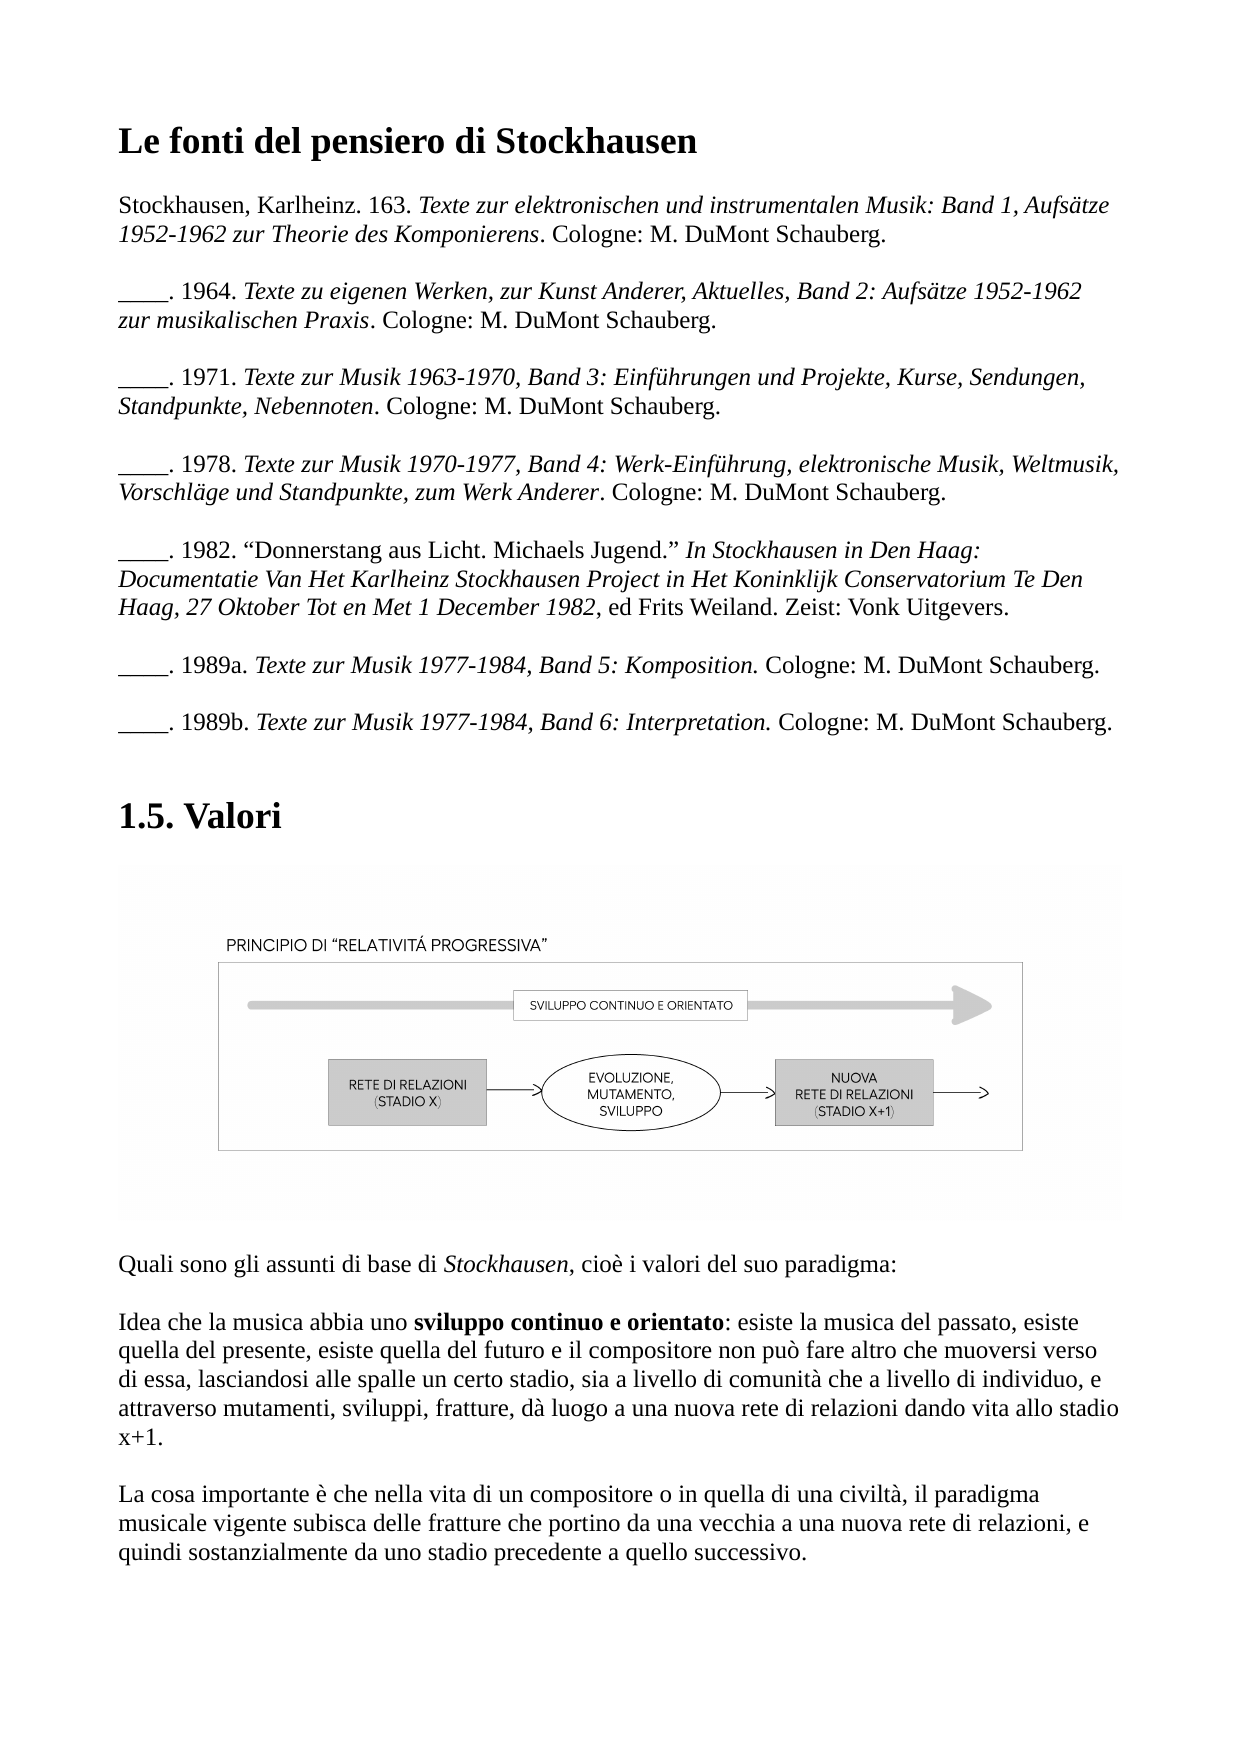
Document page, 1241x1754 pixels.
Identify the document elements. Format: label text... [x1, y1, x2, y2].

text ____. 1971. Texte zur Musik 1963-1970, Band 3: Einführungen und Projekte, Kurse, Sendungen, Standpunkte, Nebennoten. Cologne: M. DuMont Schauberg. [118, 362, 1122, 420]
text ____. 1989a. Texte zur Musik 1977-1984, Band 5: Komposition. Cologne: M. DuMont Schauberg. [118, 650, 1122, 679]
text ____. 1978. Texte zur Musik 1970-1977, Band 4: Werk-Einführung, elektronische Musik, Weltmusik, Vorschläge und Standpunkte, zum Werk Anderer. Cologne: M. DuMont Schauberg. [118, 449, 1122, 506]
text Stockhausen, Karlheinz. 163. Texte zur elektronischen und instrumentalen Musik: Band 1, Aufsätze 1952-1962 zur Theorie des Komponierens. Cologne: M. DuMont Schauberg. [118, 190, 1122, 247]
text La cosa importante è che nella vita di un compositore o in quella di una civiltà, il paradigma musicale vigente subisca delle fratture che portino da una vecchia a una nuova rete di relazioni, e quindi sostanzialmente da uno stadio precedente a quello successivo. [118, 1479, 1122, 1565]
text ____. 1982. “Donnerstang aus Licht. Michaels Jugend.” In Stockhausen in Den Haag: Documentatie Van Het Karlheinz Stockhausen Project in Het Koninklijk Conservatorium Te Den Haag, 27 Oktober Tot en Met 1 December 1982, ed Frits Weiland. Zeist: Vonk Uitgevers. [118, 535, 1122, 621]
text Le fonti del pensiero di Stockhausen [118, 118, 1122, 161]
text 1.5. Valori [118, 794, 1122, 837]
text ____. 1989b. Texte zur Musik 1977-1984, Band 6: Interpretation. Cologne: M. DuMont Schauberg. [118, 707, 1122, 736]
text Quali sono gli assunti di base di Stockhausen, cioè i valori del suo paradigma: [118, 1249, 1122, 1278]
picture [118, 865, 1123, 1221]
text ____. 1964. Texte zu eigenen Werken, zur Kunst Anderer, Aktuelles, Band 2: Aufsätze 1952-1962 zur musikalischen Praxis. Cologne: M. DuMont Schauberg. [118, 276, 1122, 334]
text Idea che la musica abbia uno sviluppo continuo e orientato: esiste la musica del passato, esiste quella del presente, esiste quella del futuro e il compositore non può fare altro che muoversi verso di essa, lasciandosi alle spalle un certo stadio, sia a livello di comunità che a livello di individuo, e attraverso mutamenti, sviluppi, fratture, dà luogo a una nuova rete di relazioni dando vita allo stadio x+1. [118, 1307, 1122, 1450]
